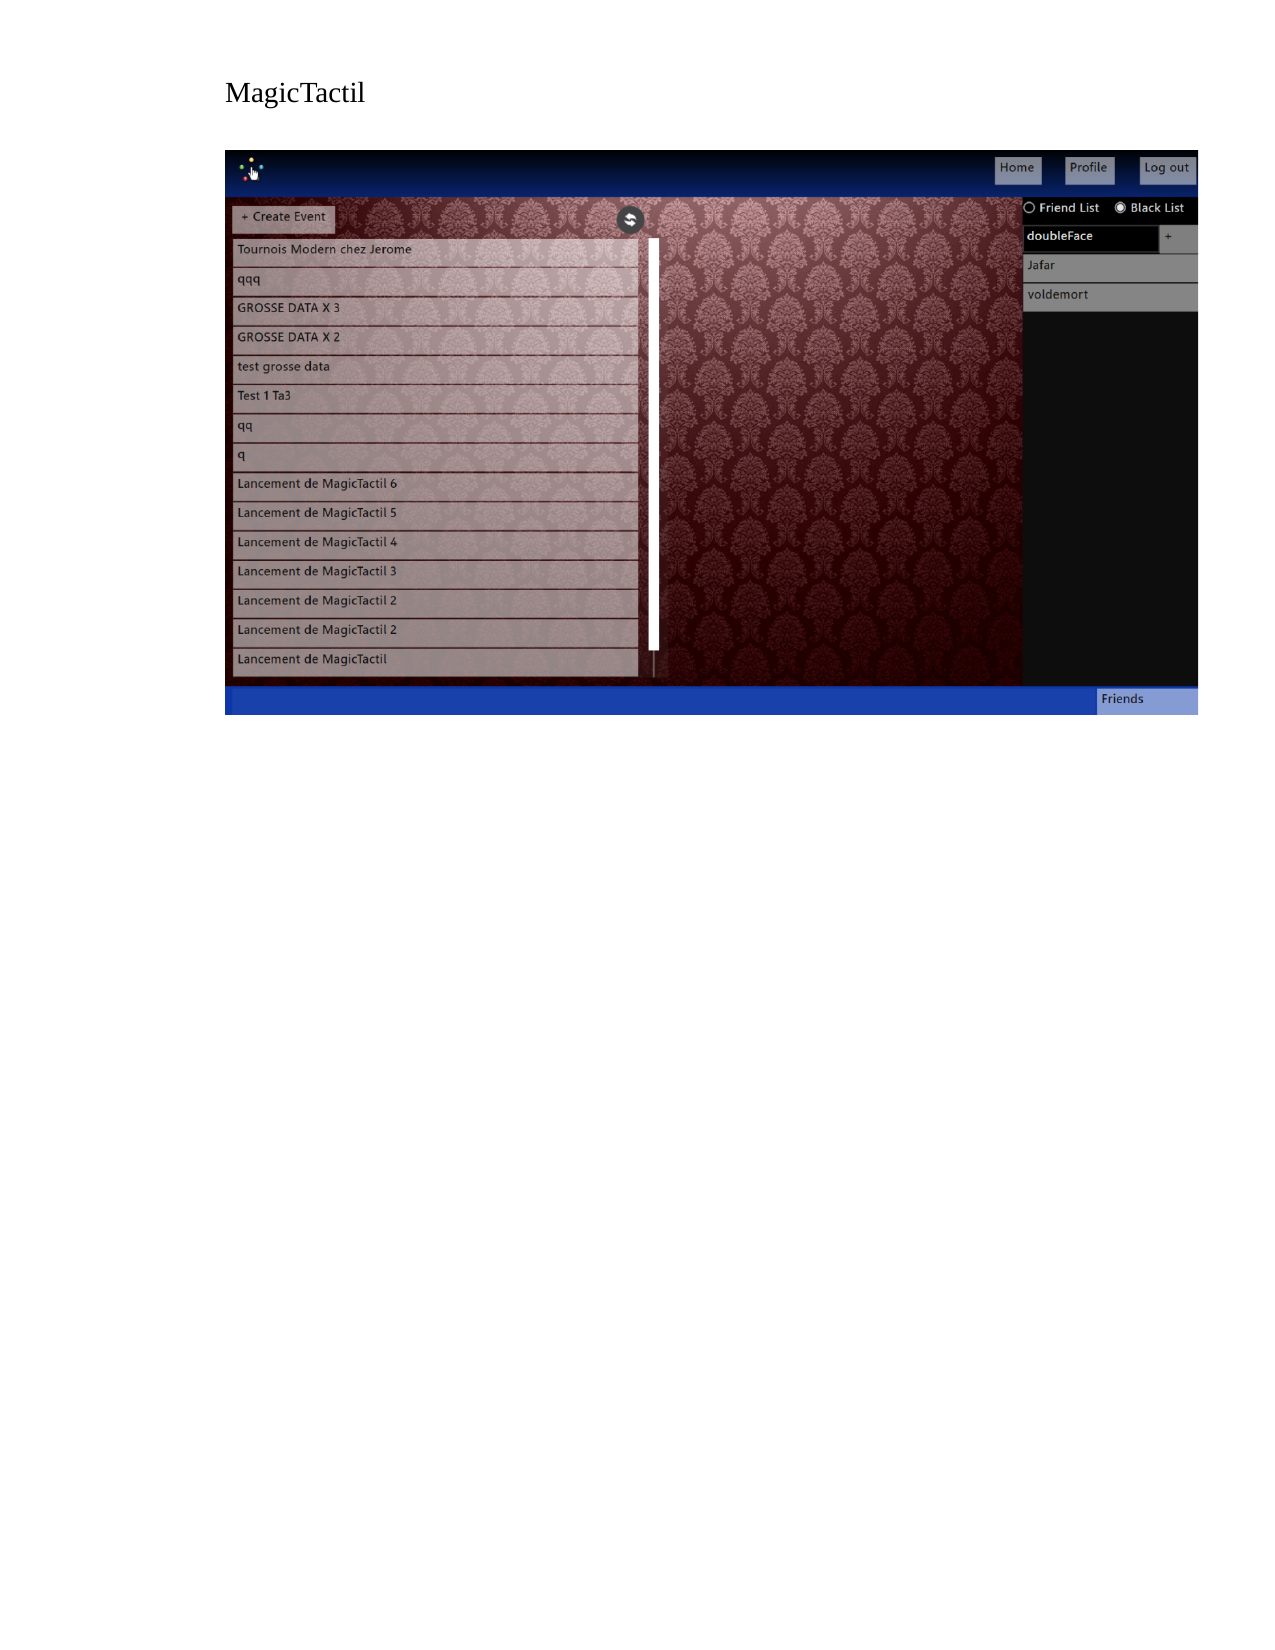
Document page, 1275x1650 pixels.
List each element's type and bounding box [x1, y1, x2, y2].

picture [225, 150, 1199, 715]
